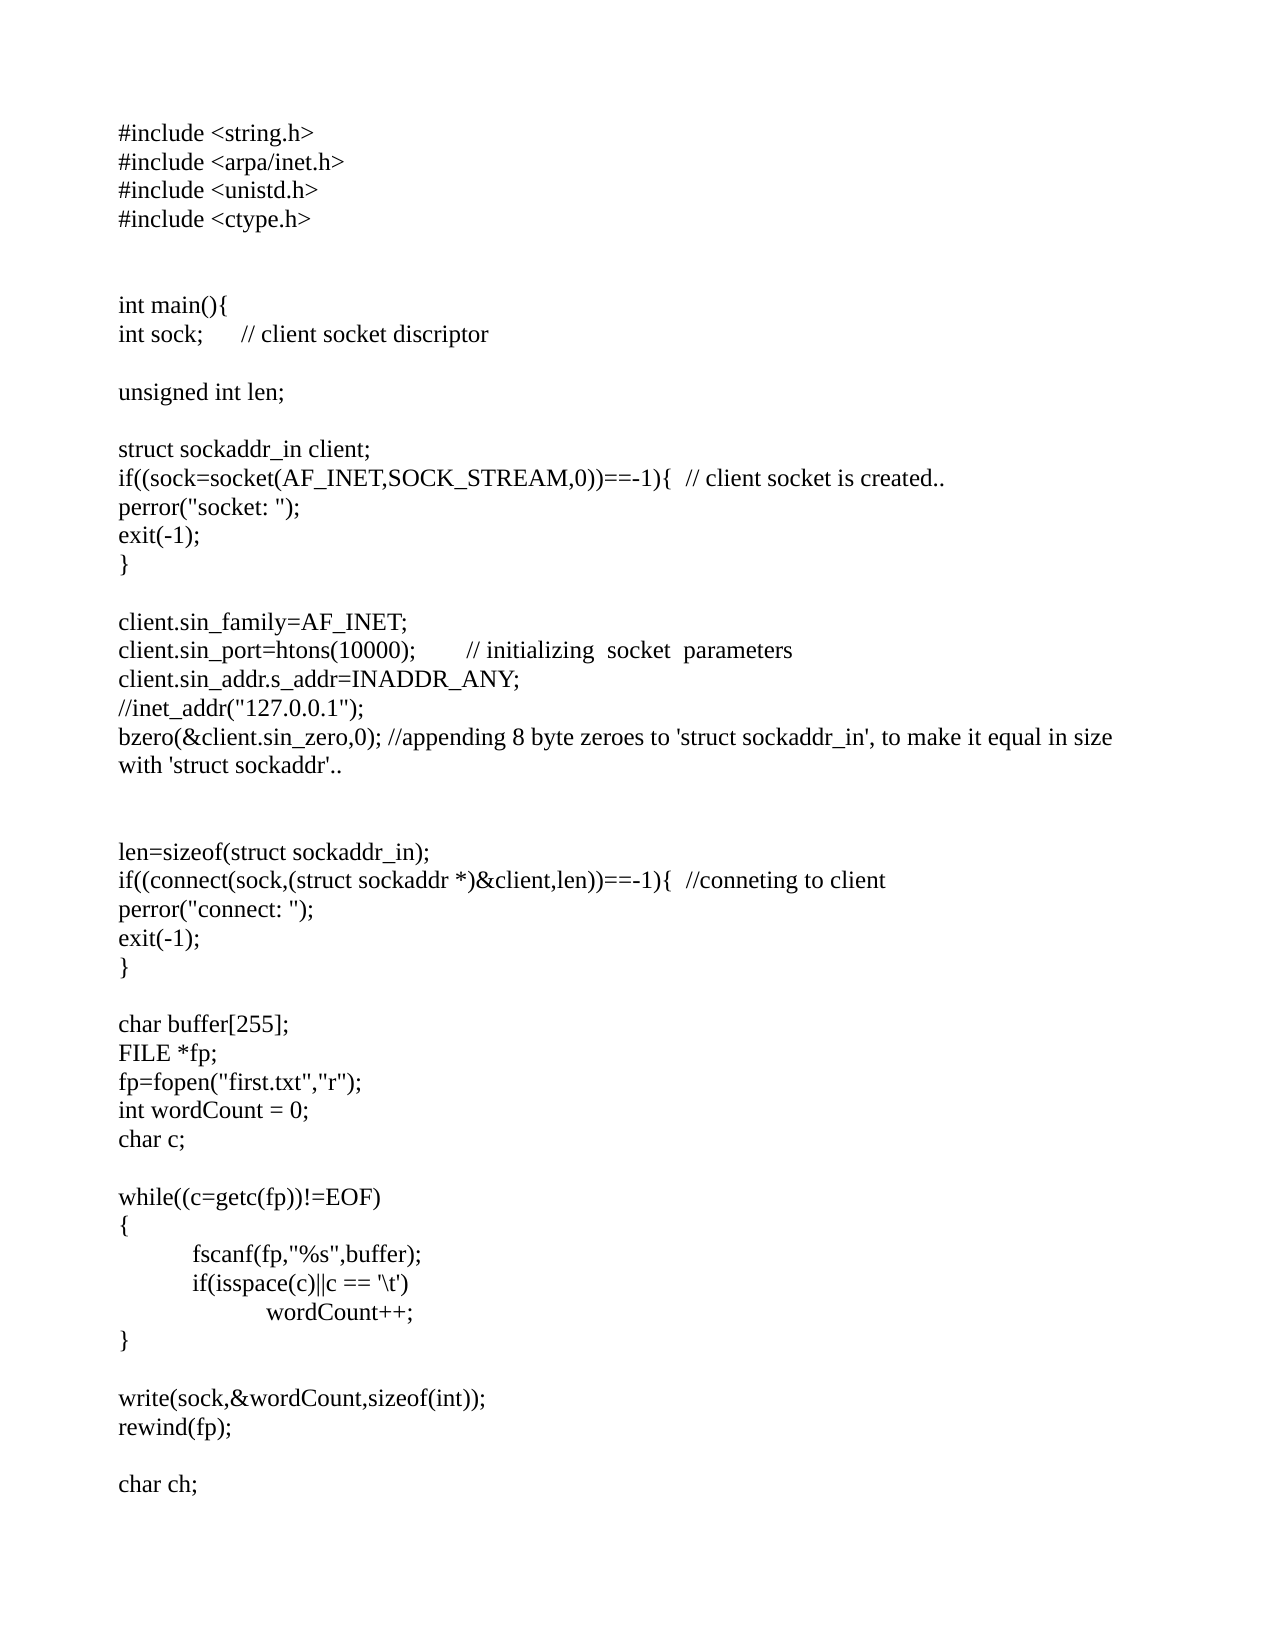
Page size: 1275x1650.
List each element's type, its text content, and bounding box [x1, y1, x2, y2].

text int main(){ [118, 291, 1157, 319]
text char c; [118, 1124, 1157, 1153]
text client.sin_port=htons(10000); // initializing socket parameters [118, 636, 1157, 664]
text #include <ctype.h> [118, 204, 1157, 233]
text len=sizeof(struct sockaddr_in); [118, 837, 1157, 866]
text write(sock,&wordCount,sizeof(int)); [118, 1383, 1157, 1412]
text if((sock=socket(AF_INET,SOCK_STREAM,0))==-1){ // client socket is created.. [118, 463, 1157, 492]
text wordCount++; [118, 1297, 1157, 1326]
text bzero(&client.sin_zero,0); //appending 8 byte zeroes to 'struct sockaddr_in', to make it equal in size with 'struct sockaddr'.. [118, 722, 1157, 779]
text } [118, 952, 1157, 981]
text { [118, 1211, 1157, 1239]
text client.sin_addr.s_addr=INADDR_ANY; [118, 664, 1157, 693]
text while((c=getc(fp))!=EOF) [118, 1182, 1157, 1211]
text exit(-1); [118, 521, 1157, 549]
text struct sockaddr_in client; [118, 434, 1157, 463]
text #include <arpa/inet.h> [118, 147, 1157, 176]
text client.sin_family=AF_INET; [118, 607, 1157, 636]
text FILE *fp; [118, 1038, 1157, 1067]
text exit(-1); [118, 923, 1157, 952]
text fp=fopen("first.txt","r"); [118, 1067, 1157, 1096]
text } [118, 549, 1157, 578]
text if((connect(sock,(struct sockaddr *)&client,len))==-1){ //conneting to client [118, 866, 1157, 894]
text #include <unistd.h> [118, 176, 1157, 204]
text //inet_addr("127.0.0.1"); [118, 693, 1157, 722]
text #include <string.h> [118, 118, 1157, 147]
text perror("socket: "); [118, 492, 1157, 521]
text int sock; // client socket discriptor [118, 319, 1157, 348]
text char buffer[255]; [118, 1009, 1157, 1038]
text fscanf(fp,"%s",buffer); [118, 1239, 1157, 1268]
text } [118, 1326, 1157, 1354]
text unsigned int len; [118, 377, 1157, 406]
text int wordCount = 0; [118, 1096, 1157, 1124]
text if(isspace(c)||c == '\t') [118, 1268, 1157, 1297]
text perror("connect: "); [118, 894, 1157, 923]
text char ch; [118, 1469, 1157, 1498]
text rewind(fp); [118, 1412, 1157, 1441]
